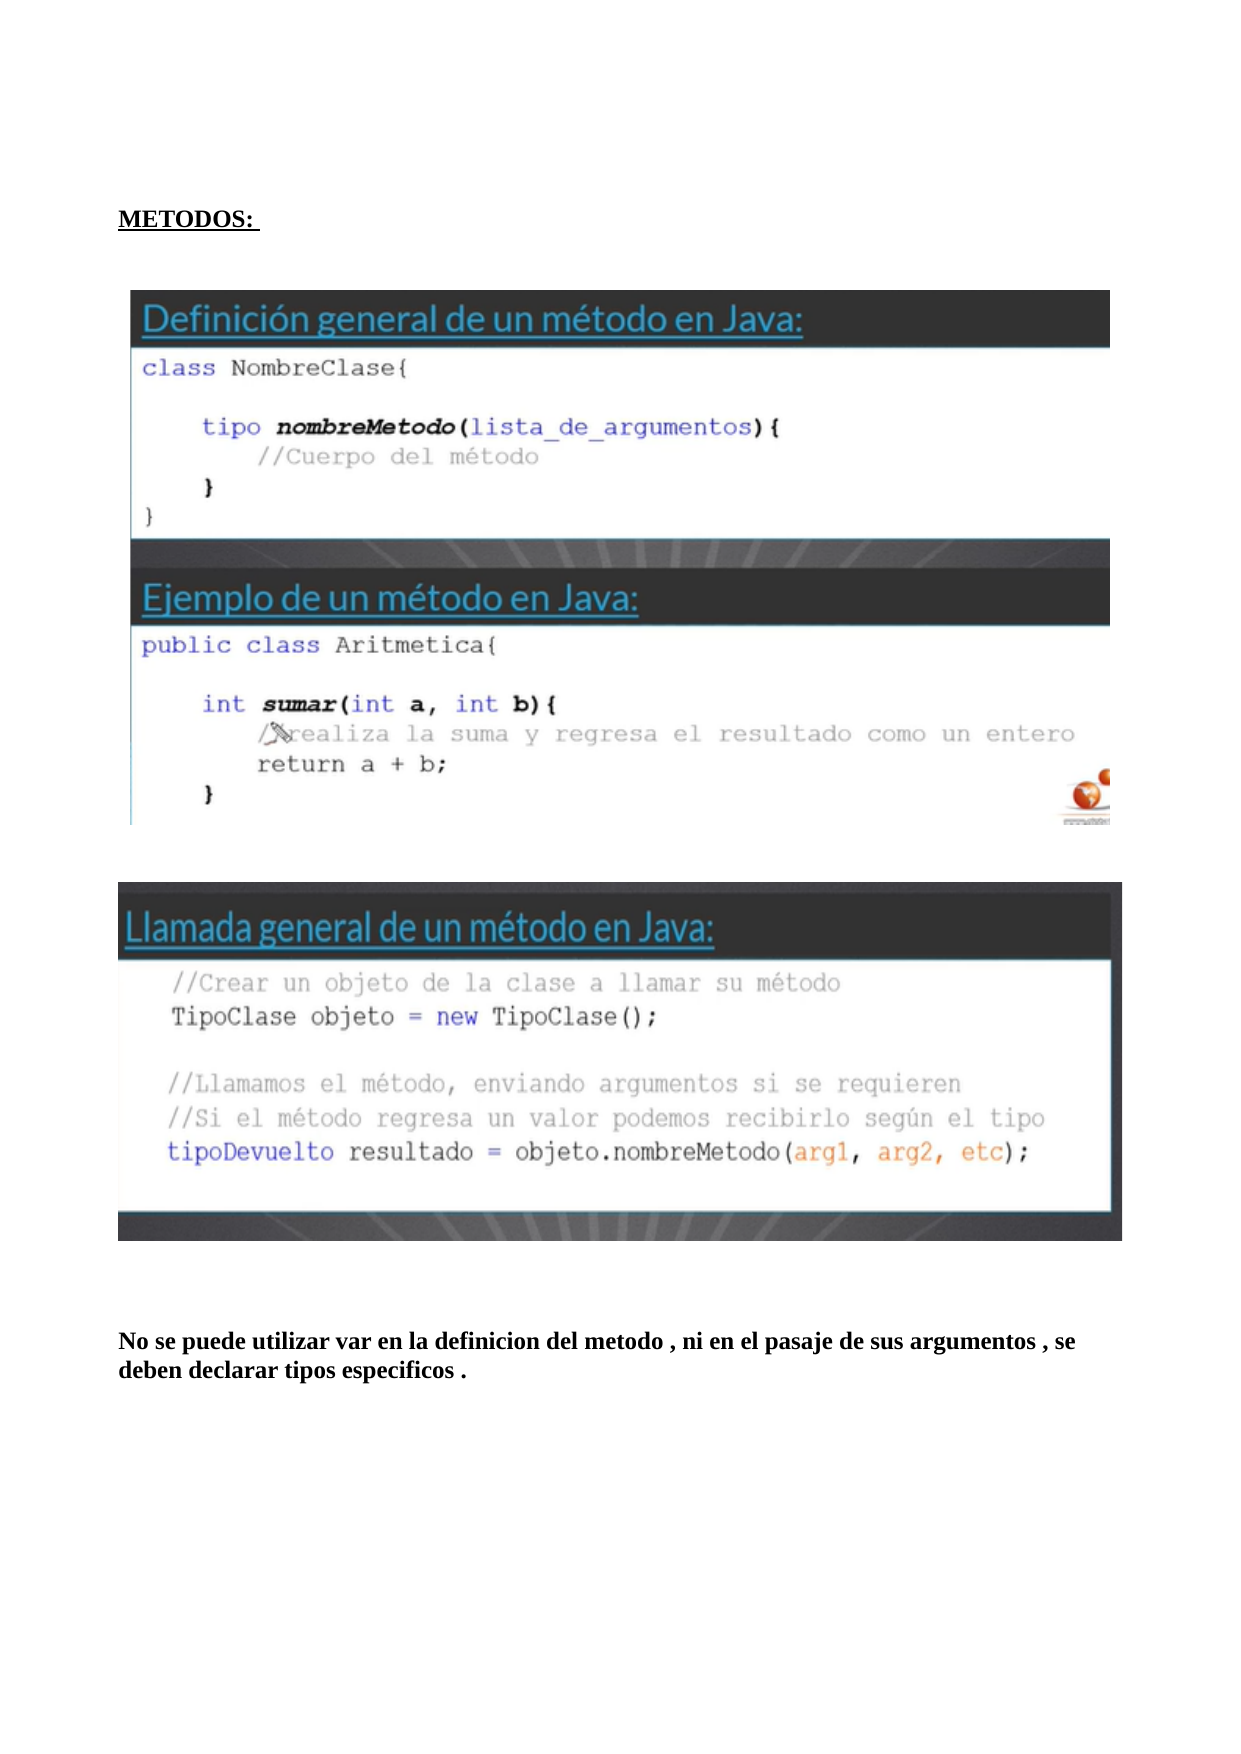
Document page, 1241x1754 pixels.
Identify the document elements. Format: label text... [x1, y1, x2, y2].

text No se puede utilizar var en la definicion del metodo , ni en el pasaje de sus argumentos , se deben declarar tipos especificos . [118, 1326, 1122, 1384]
picture [118, 882, 1123, 1241]
text METODOS: [118, 204, 1122, 233]
picture [130, 290, 1110, 825]
